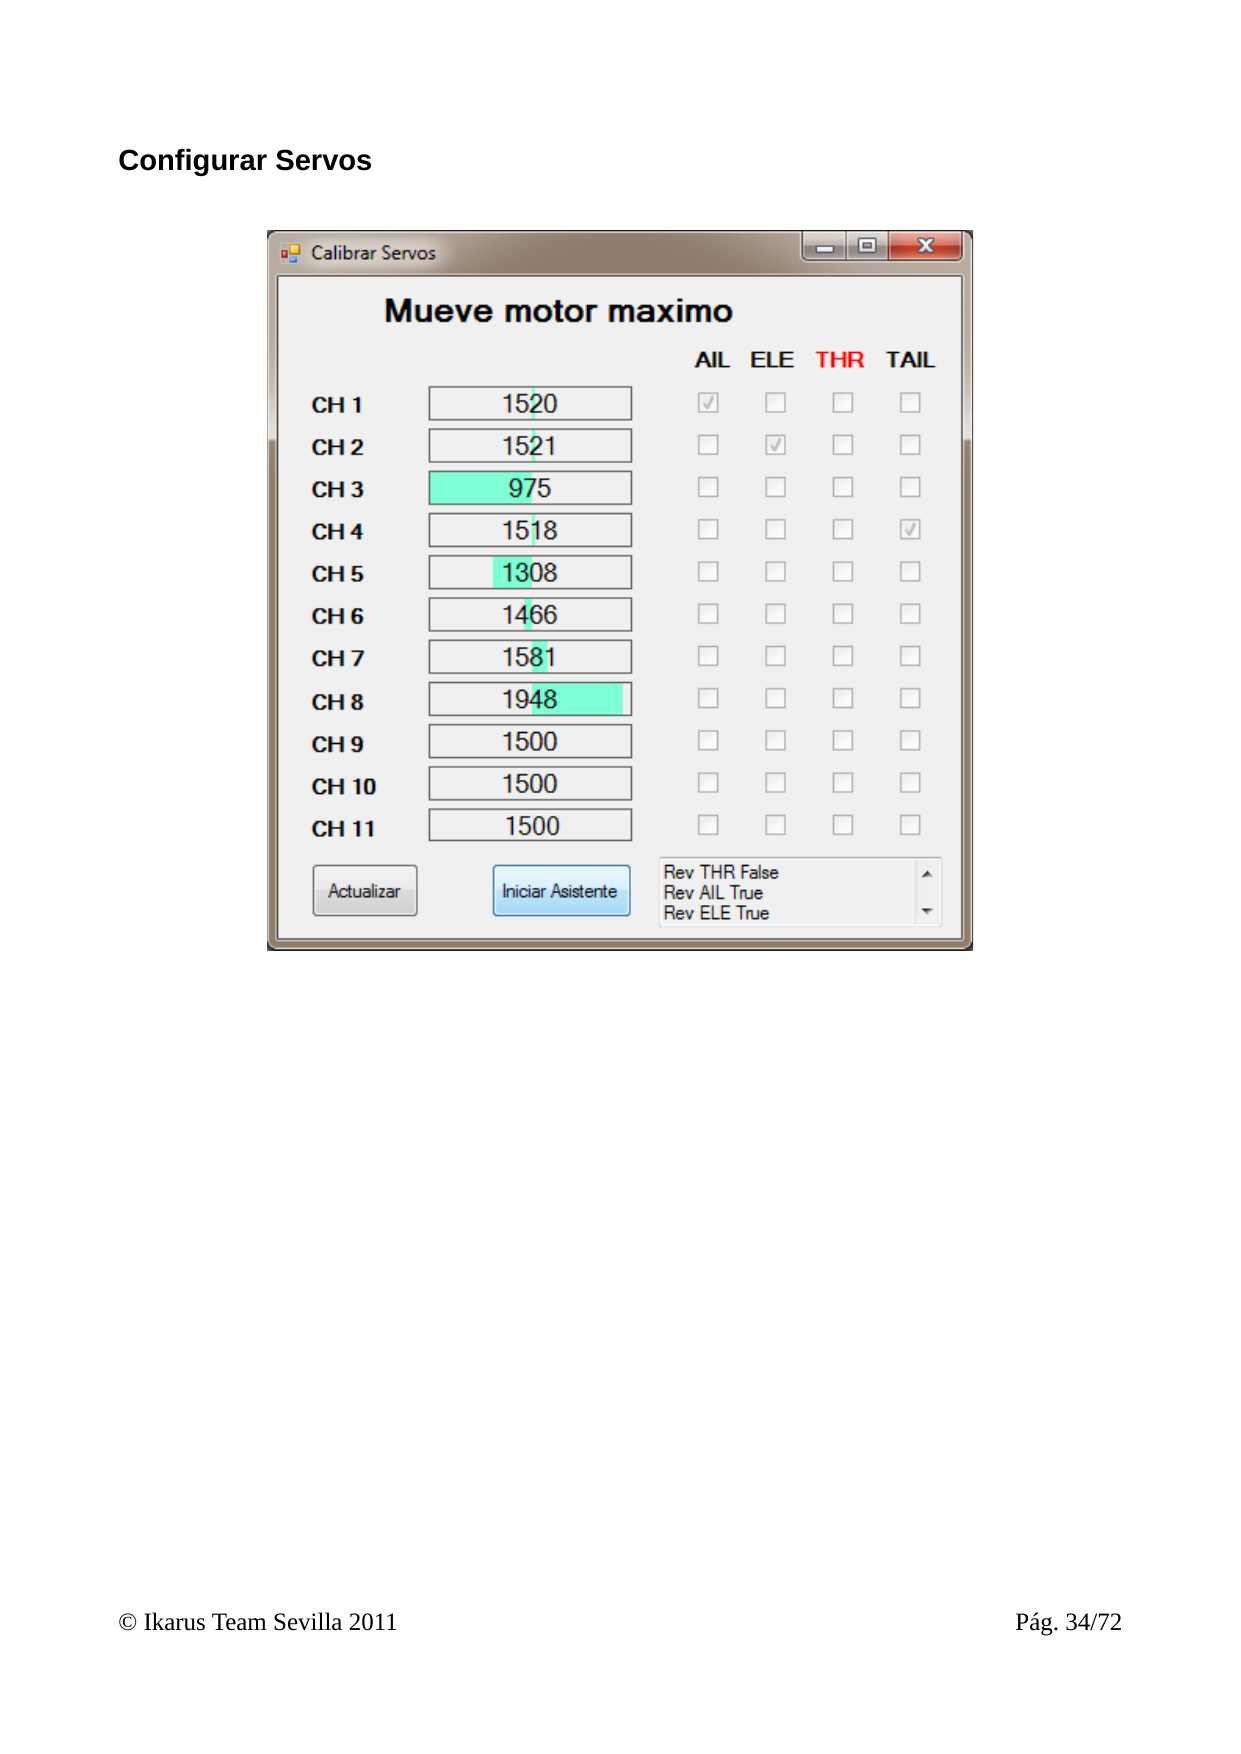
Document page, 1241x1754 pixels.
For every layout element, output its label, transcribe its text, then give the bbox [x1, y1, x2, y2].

subtitle Configurar Servos [118, 143, 1122, 177]
picture [267, 230, 974, 951]
